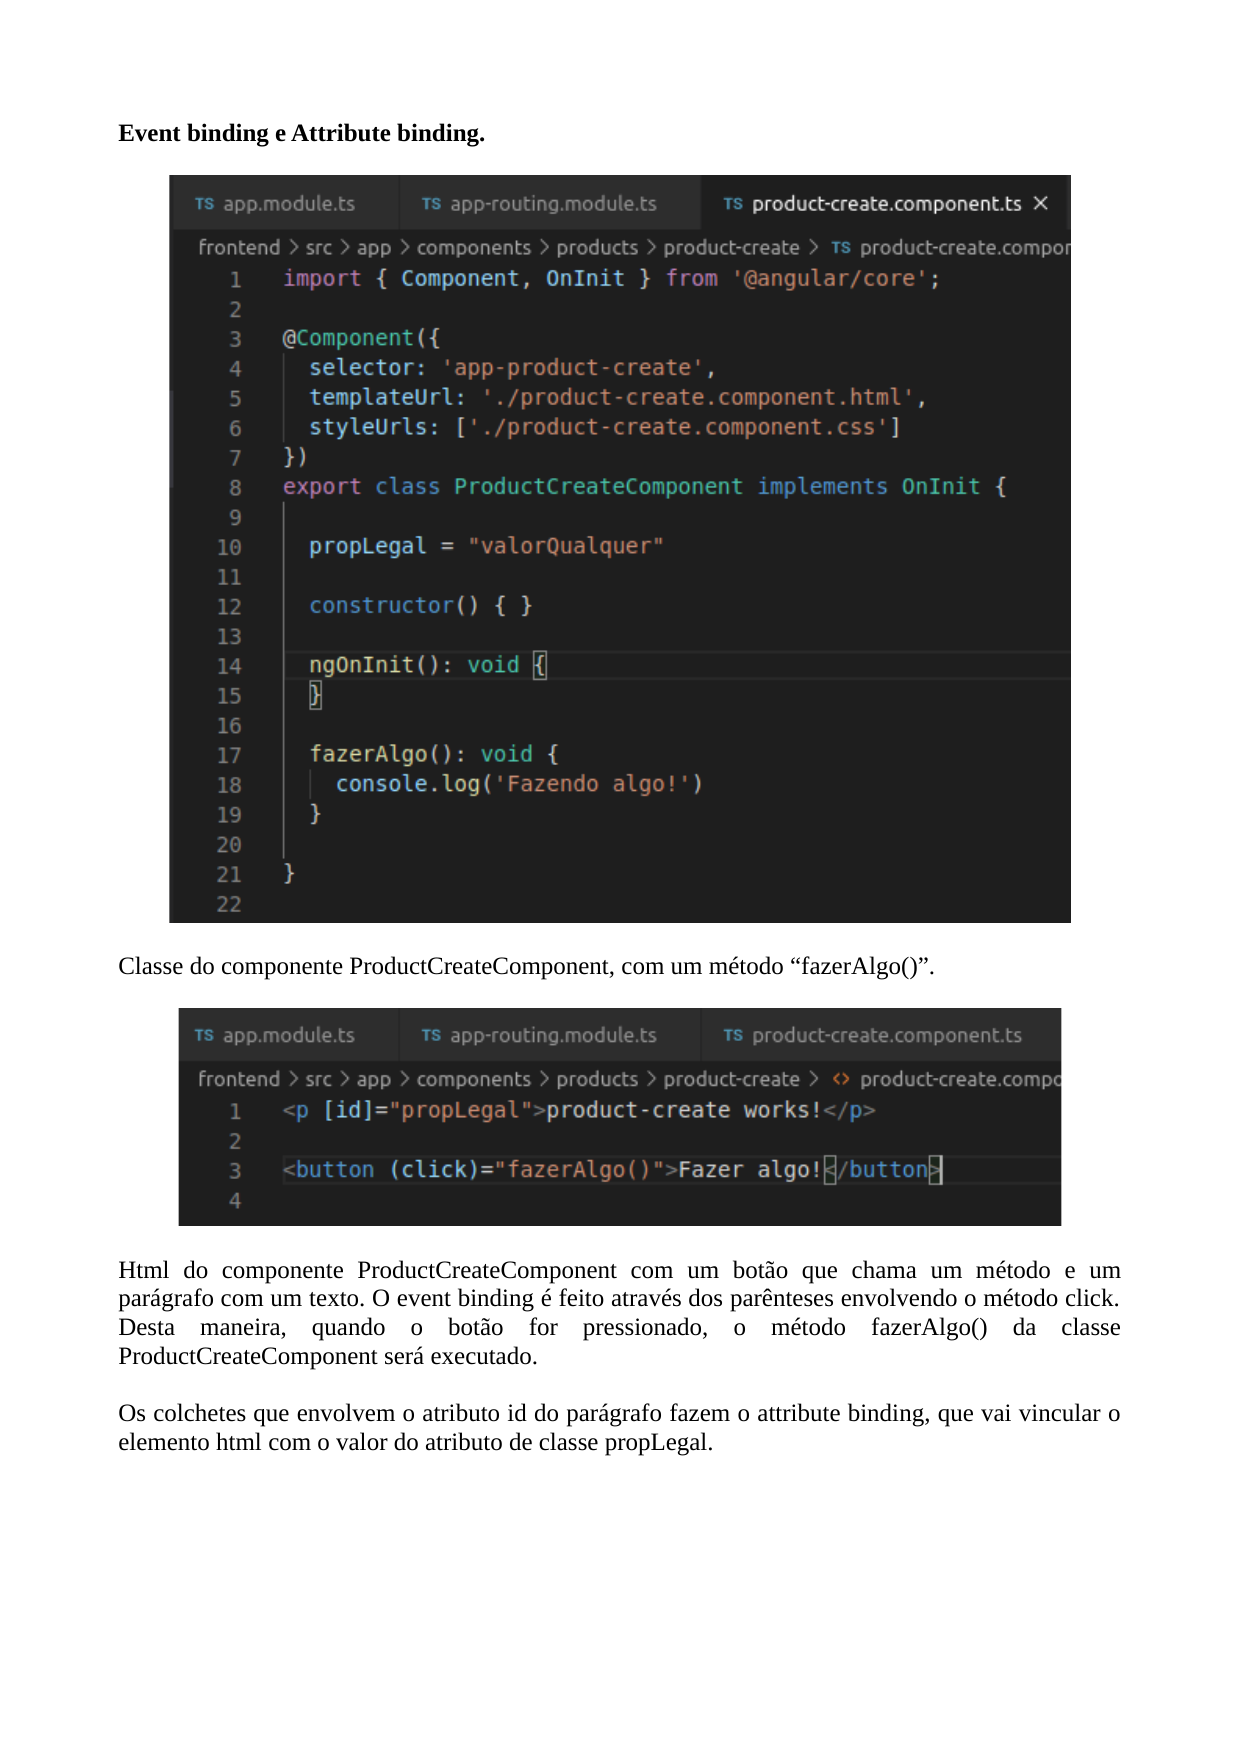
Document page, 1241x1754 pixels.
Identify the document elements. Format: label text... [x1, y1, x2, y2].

text Os colchetes que envolvem o atributo id do parágrafo fazem o attribute binding, que vai vincular o elemento html com o valor do atributo de classe propLegal. [118, 1398, 1122, 1456]
picture [178, 1008, 1062, 1226]
text Html do componente ProductCreateComponent com um botão que chama um método e um parágrafo com um texto. O event binding é feito através dos parênteses envolvendo o método click. Desta maneira, quando o botão for pressionado, o método fazerAlgo() da classe ProductCreateComponent será executado. [118, 1255, 1122, 1370]
text Classe do componente ProductCreateComponent, com um método “fazerAlgo()”. [118, 951, 1122, 980]
text Event binding e Attribute binding. [118, 118, 1122, 147]
picture [169, 175, 1071, 923]
